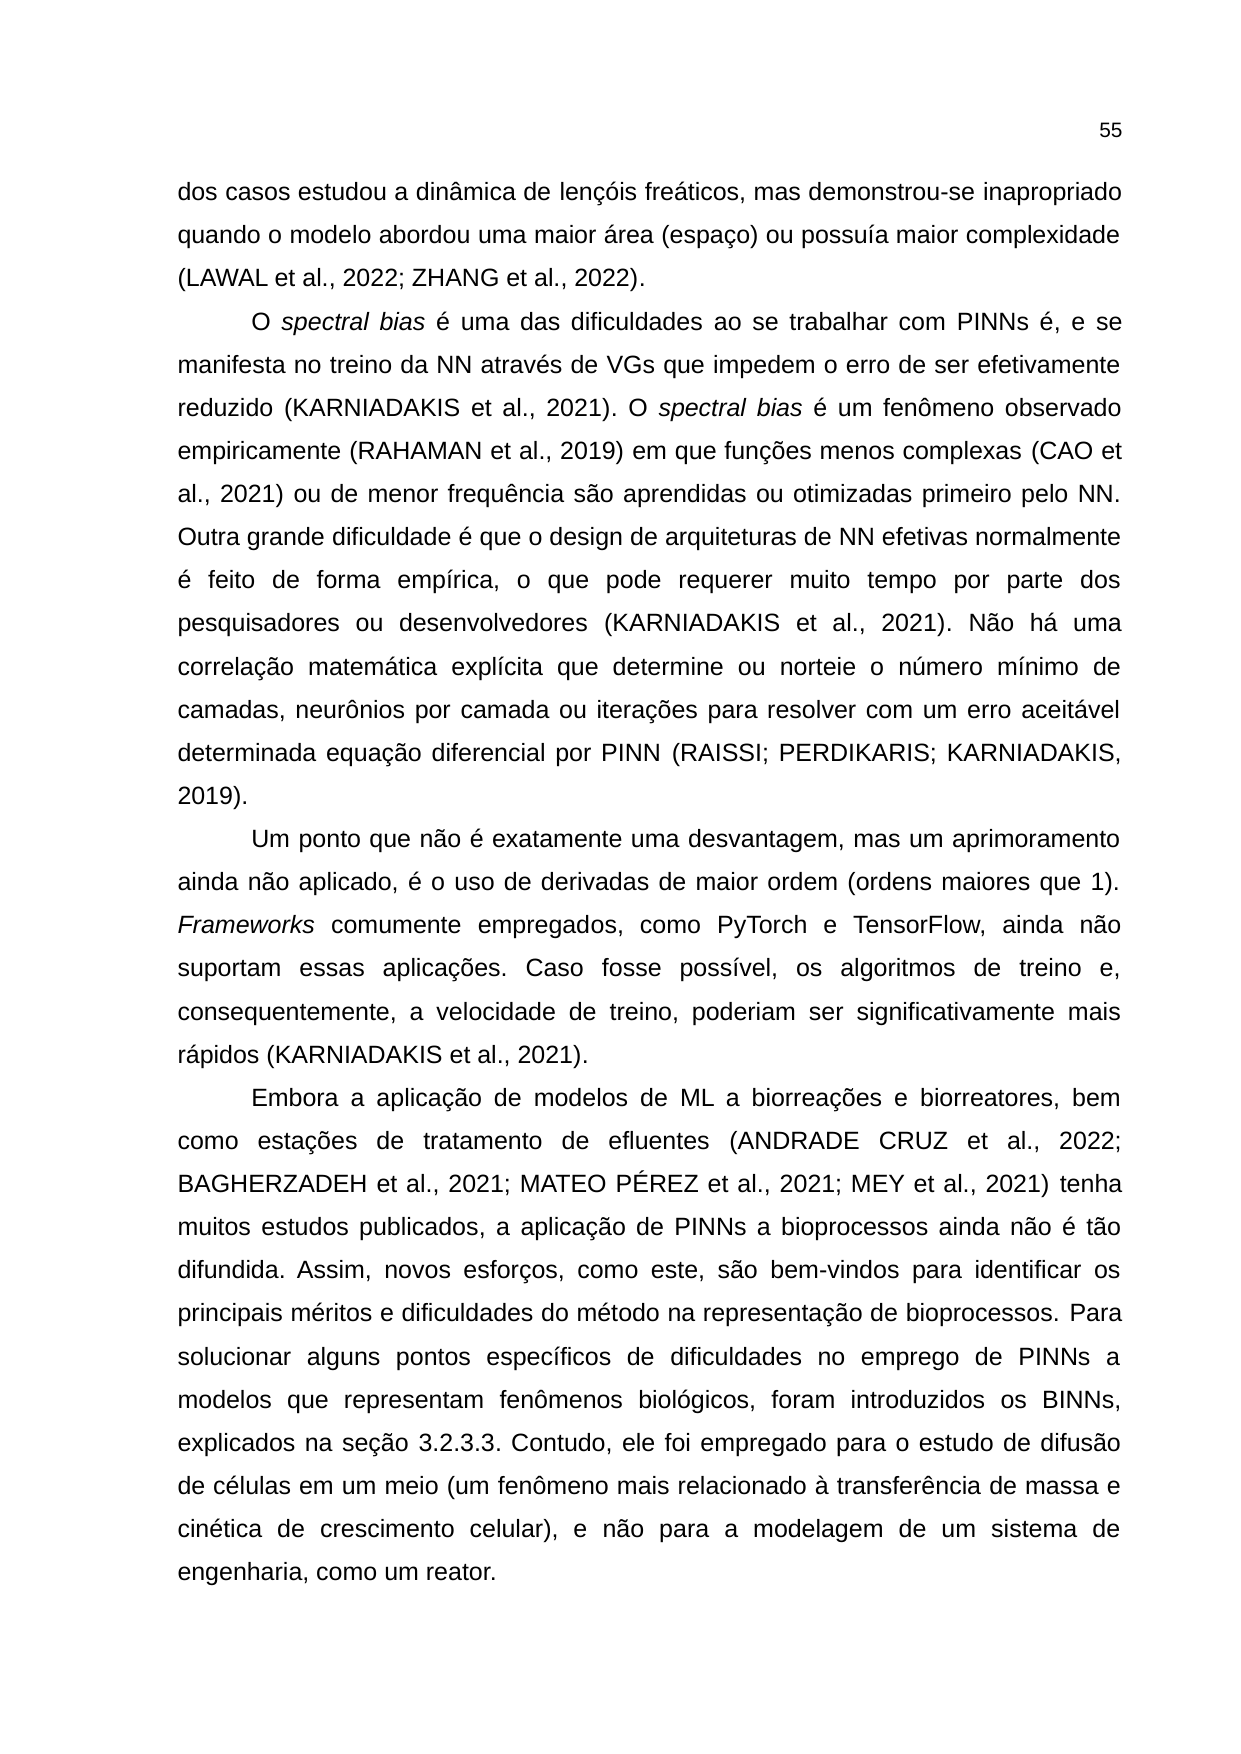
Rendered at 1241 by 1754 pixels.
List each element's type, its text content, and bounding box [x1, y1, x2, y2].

text O spectral bias é uma das dificuldades ao se trabalhar com PINNs é, e se manifesta no treino da NN através de VGs que impedem o erro de ser efetivamente reduzido (KARNIADAKIS et al., 2021). O spectral bias é um fenômeno observado empiricamente (RAHAMAN et al., 2019) em que funções menos complexas (CAO et al., 2021) ou de menor frequência são aprendidas ou otimizadas primeiro pelo NN. Outra grande dificuldade é que o design de arquiteturas de NN efetivas normalmente é feito de forma empírica, o que pode requerer muito tempo por parte dos pesquisadores ou desenvolvedores (KARNIADAKIS et al., 2021). Não há uma correlação matemática explícita que determine ou norteie o número mínimo de camadas, neurônios por camada ou iterações para resolver com um erro aceitável determinada equação diferencial por PINN (RAISSI; PERDIKARIS; KARNIADAKIS, 2019). [177, 306, 1122, 809]
text Embora a aplicação de modelos de ML a biorreações e biorreatores, bem como estações de tratamento de efluentes (ANDRADE CRUZ et al., 2022; BAGHERZADEH et al., 2021; MATEO PÉREZ et al., 2021; MEY et al., 2021) tenha muitos estudos publicados, a aplicação de PINNs a bioprocessos ainda não é tão difundida. Assim, novos esforços, como este, são bem-vindos para identificar os principais méritos e dificuldades do método na representação de bioprocessos. Para solucionar alguns pontos específicos de dificuldades no emprego de PINNs a modelos que representam fenômenos biológicos, foram introduzidos os BINNs, explicados na seção 3.2.3.3. Contudo, ele foi empregado para o estudo de difusão de células em um meio (um fenômeno mais relacionado à transferência de massa e cinética de crescimento celular), e não para a modelagem de um sistema de engenharia, como um reator. [177, 1083, 1122, 1586]
text Um ponto que não é exatamente uma desvantagem, mas um aprimoramento ainda não aplicado, é o uso de derivadas de maior ordem (ordens maiores que 1). Frameworks comumente empregados, como PyTorch e TensorFlow, ainda não suportam essas aplicações. Caso fosse possível, os algoritmos de treino e, consequentemente, a velocidade de treino, poderiam ser significativamente mais rápidos (KARNIADAKIS et al., 2021). [177, 824, 1122, 1068]
text dos casos estudou a dinâmica de lençóis freáticos, mas demonstrou-se inapropriado quando o modelo abordou uma maior área (espaço) ou possuía maior complexidade (LAWAL et al., 2022; ZHANG et al., 2022). [177, 177, 1122, 292]
